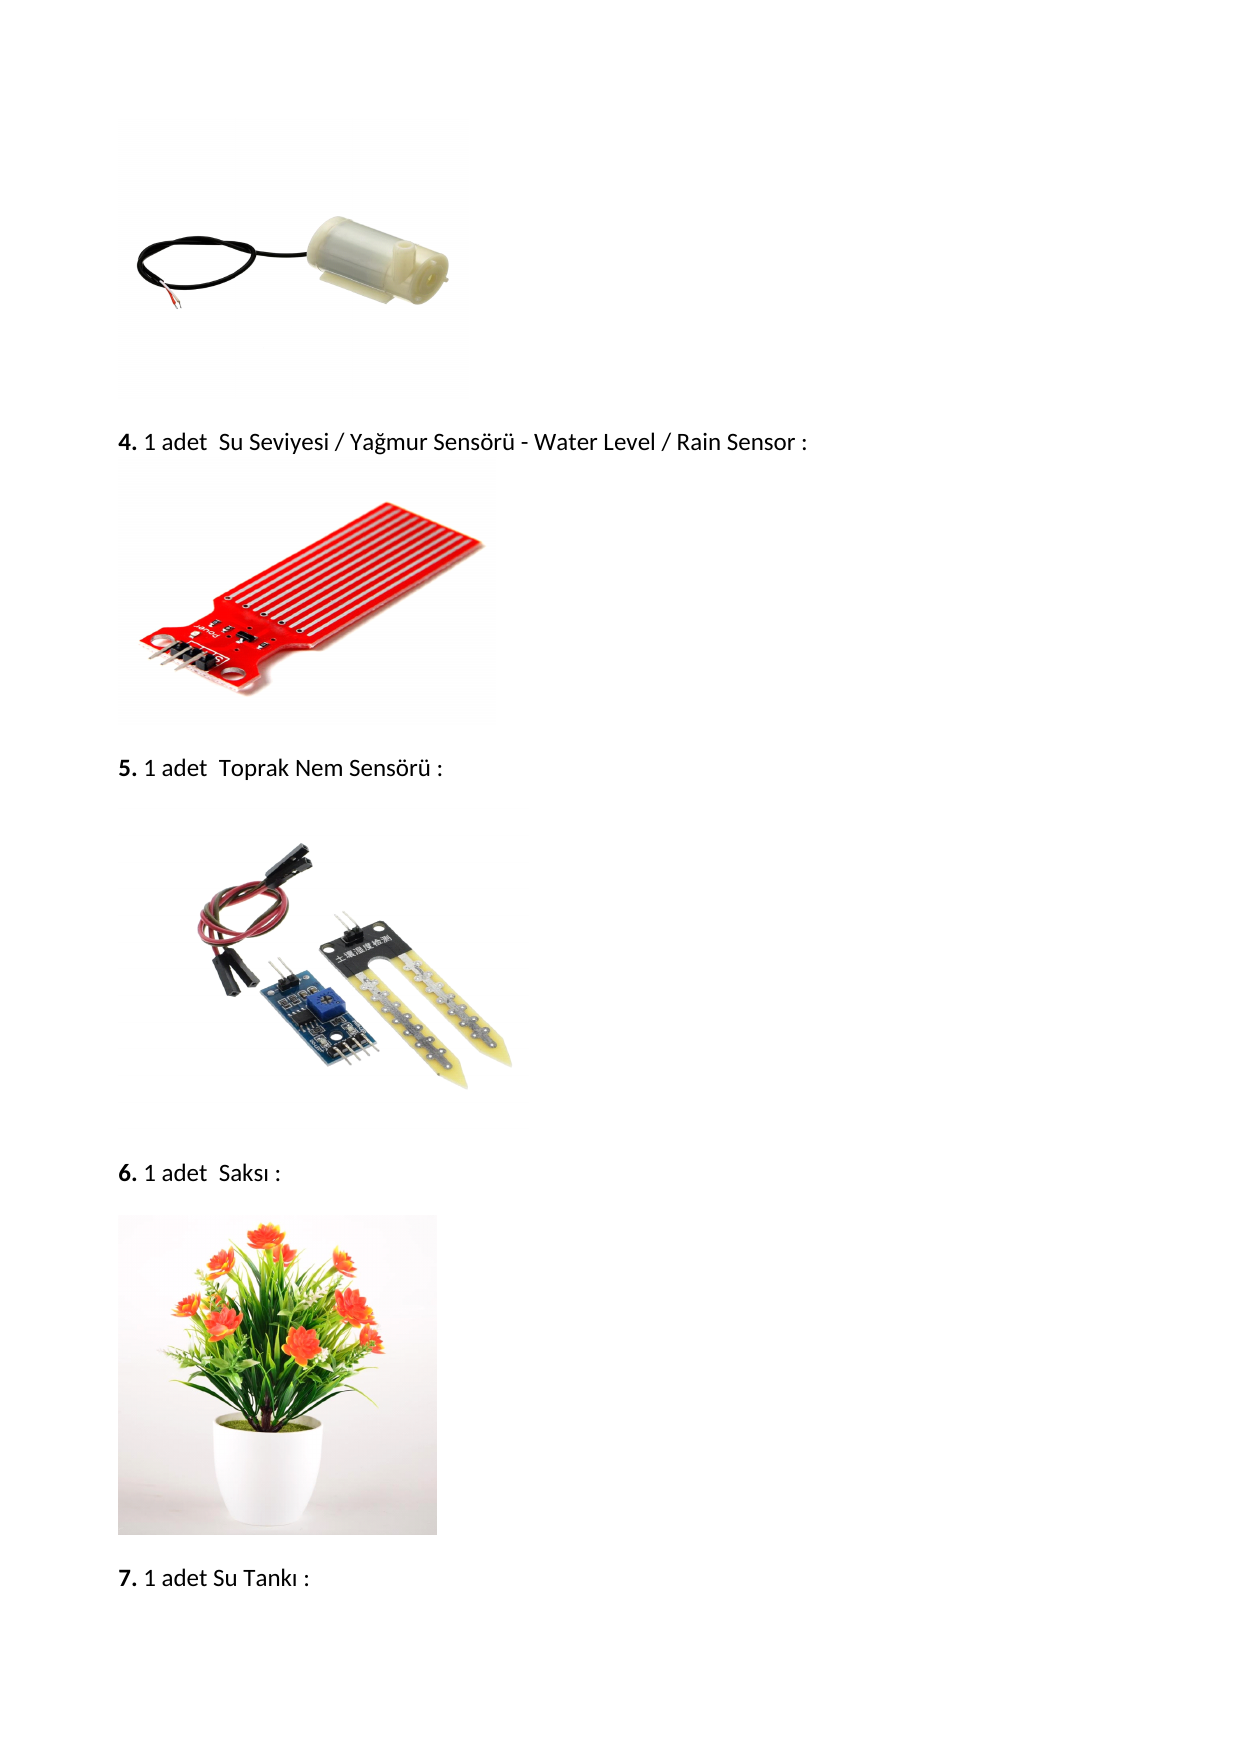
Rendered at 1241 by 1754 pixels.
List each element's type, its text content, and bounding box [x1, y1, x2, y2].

text 5. 1 adet Toprak Nem Sensörü : [118, 752, 1122, 783]
text 4. 1 adet Su Seviyesi / Yağmur Sensörü - Water Level / Rain Sensor : [118, 426, 1122, 457]
text 6. 1 adet Saksı : [118, 1157, 1122, 1187]
text 7. 1 adet Su Tankı : [118, 1562, 1122, 1593]
